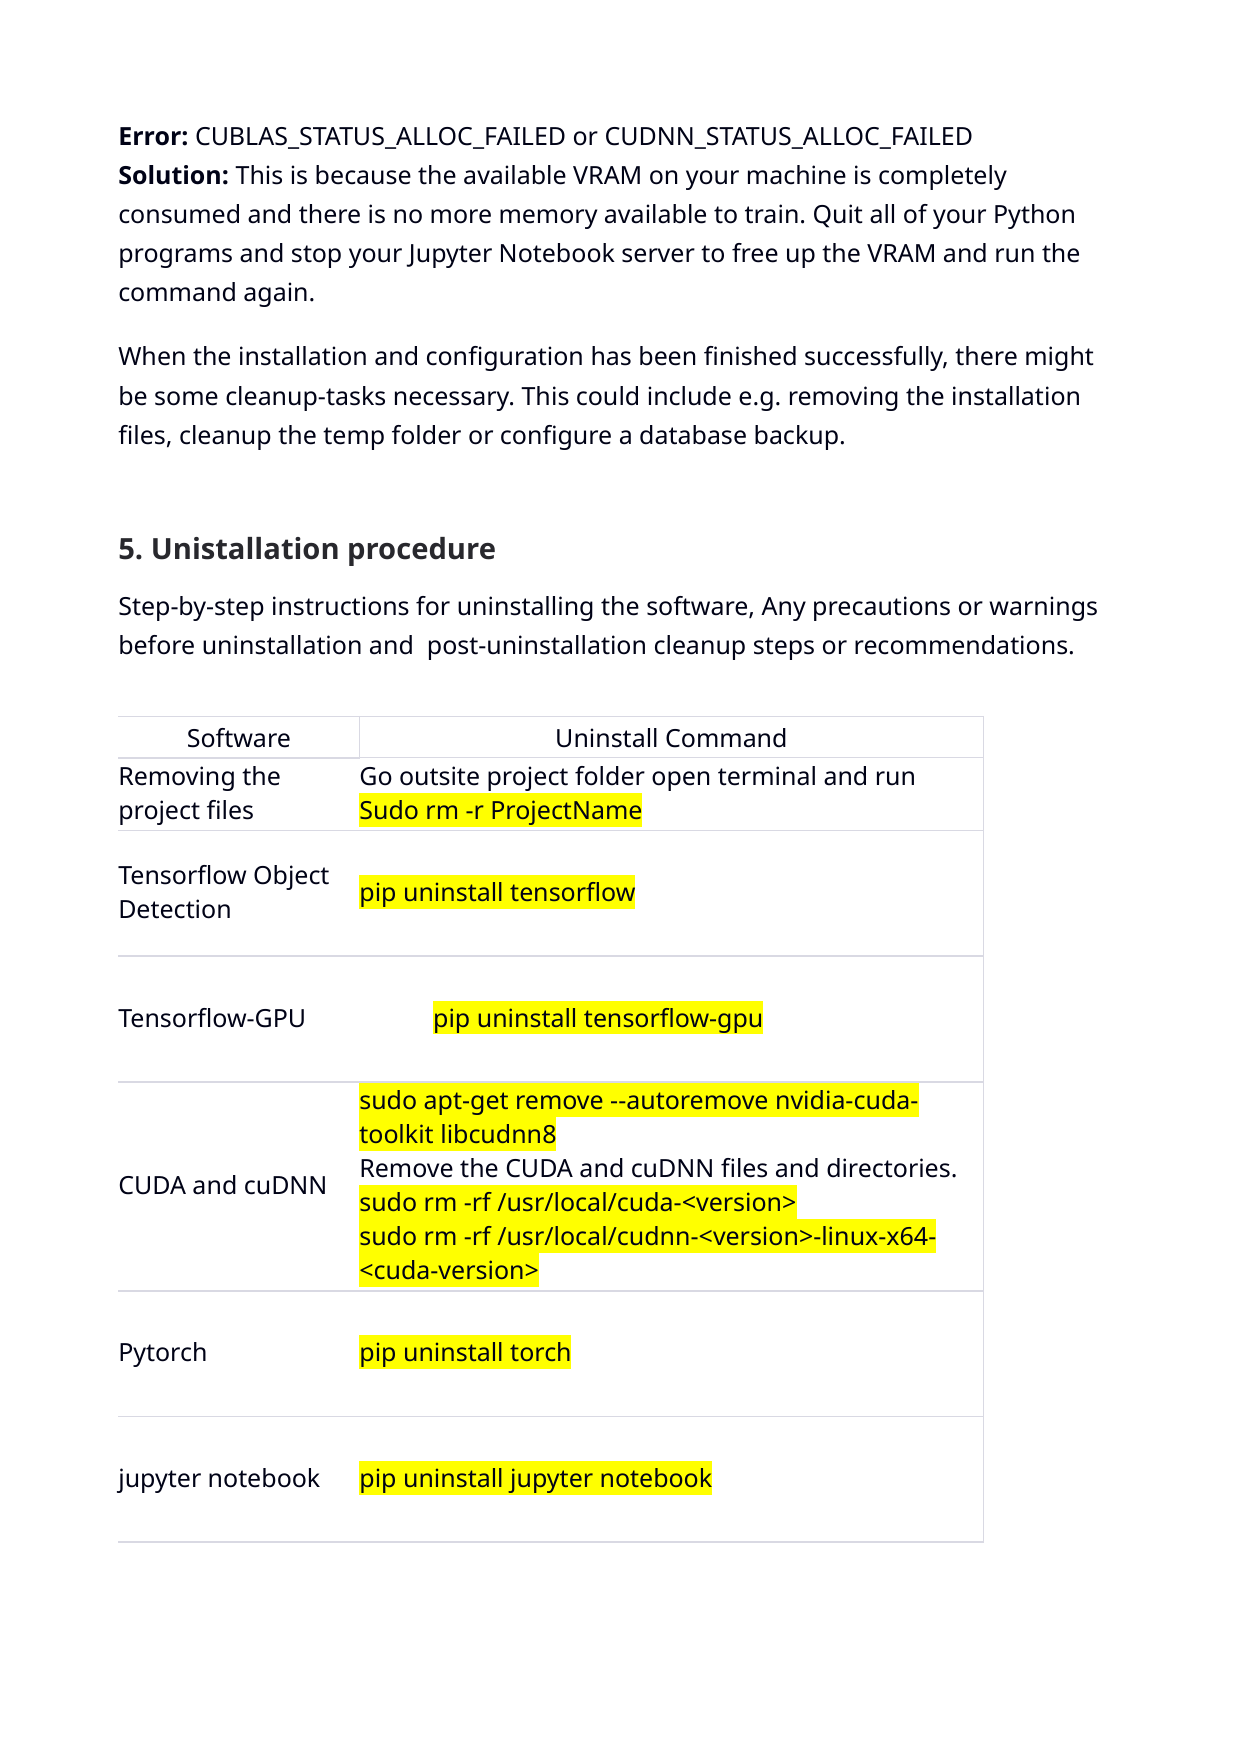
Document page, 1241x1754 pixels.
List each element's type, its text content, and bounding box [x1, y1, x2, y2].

table_cell CUDA and cuDNN [118, 1083, 359, 1290]
table_cell sudo apt-get remove --autoremove nvidia-cuda-toolkit libcudnn8 Remove the CUDA and cuDNN files and directories. sudo rm -rf /usr/local/cuda-<version> sudo rm -rf /usr/local/cudnn-<version>-linux-x64-<cuda-version> [359, 1083, 983, 1290]
text Step-by-step instructions for uninstalling the software, Any precautions or warnings before uninstallation and post-uninstallation cleanup steps or recommendations. [118, 589, 1122, 662]
table_cell pip uninstall tensorflow [359, 831, 983, 955]
table_cell Pytorch [118, 1292, 359, 1416]
text Error: CUBLAS_STATUS_ALLOC_FAILED or CUDNN_STATUS_ALLOC_FAILED Solution: This is because the available VRAM on your machine is completely consumed and there is no more memory available to train. Quit all of your Python programs and stop your Jupyter Notebook server to free up the VRAM and run the command again. [118, 118, 1122, 309]
table_cell jupyter notebook [118, 1417, 359, 1541]
table_header Uninstall Command [360, 717, 983, 757]
table_cell Tensorflow Object Detection [118, 831, 359, 955]
table_cell pip uninstall torch [359, 1292, 983, 1416]
table_cell pip uninstall jupyter notebook [359, 1417, 983, 1541]
text When the installation and configuration has been finished successfully, there might be some cleanup-tasks necessary. This could include e.g. removing the installation files, cleanup the temp folder or configure a database backup. [118, 339, 1122, 451]
table_cell Go outsite project folder open terminal and run Sudo rm -r ProjectName [359, 758, 983, 830]
table_header Software [118, 717, 359, 757]
table_cell Tensorflow-GPU [118, 957, 359, 1081]
table_cell pip uninstall tensorflow-gpu [359, 957, 983, 1081]
text 5. Unistallation procedure [118, 528, 1122, 568]
table_cell Removing the project files [118, 759, 359, 830]
